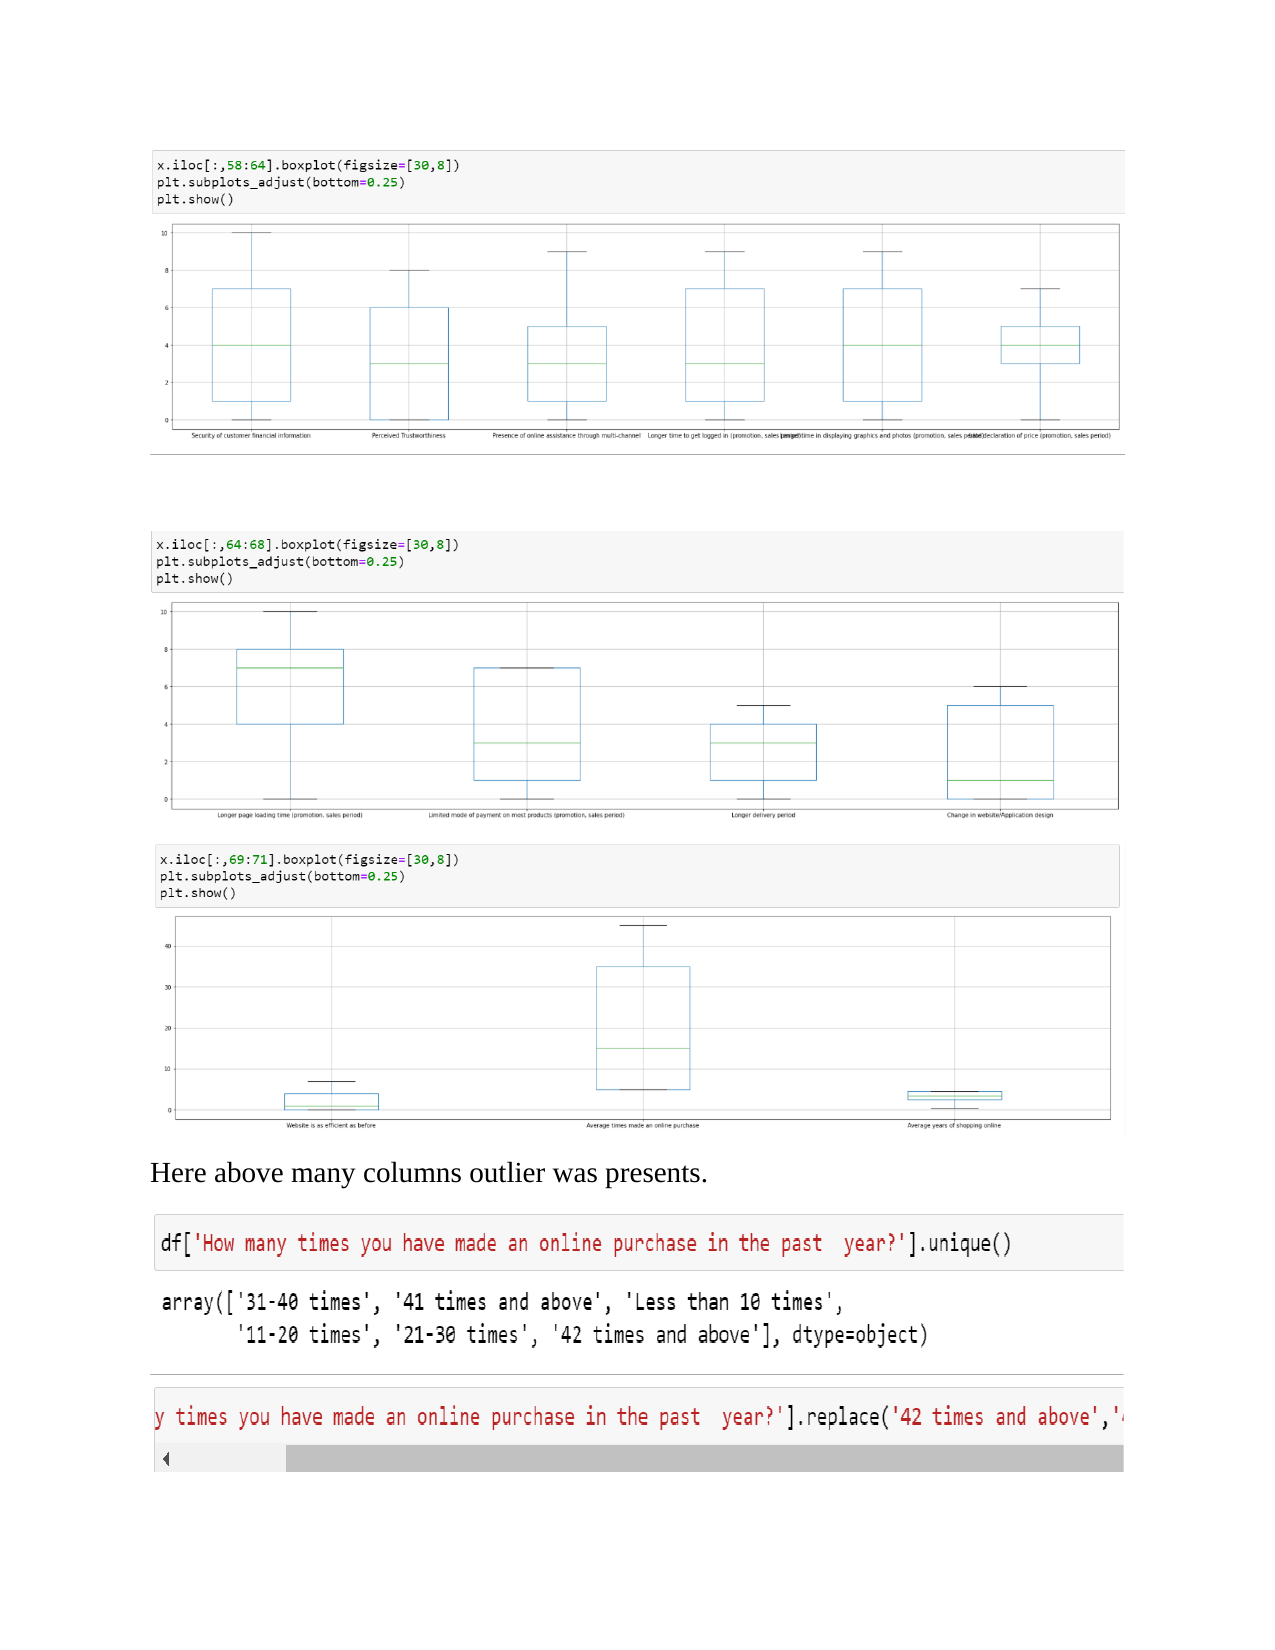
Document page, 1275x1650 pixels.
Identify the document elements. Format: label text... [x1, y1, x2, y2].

text Here above many columns outlier was presents. [150, 1155, 1125, 1188]
